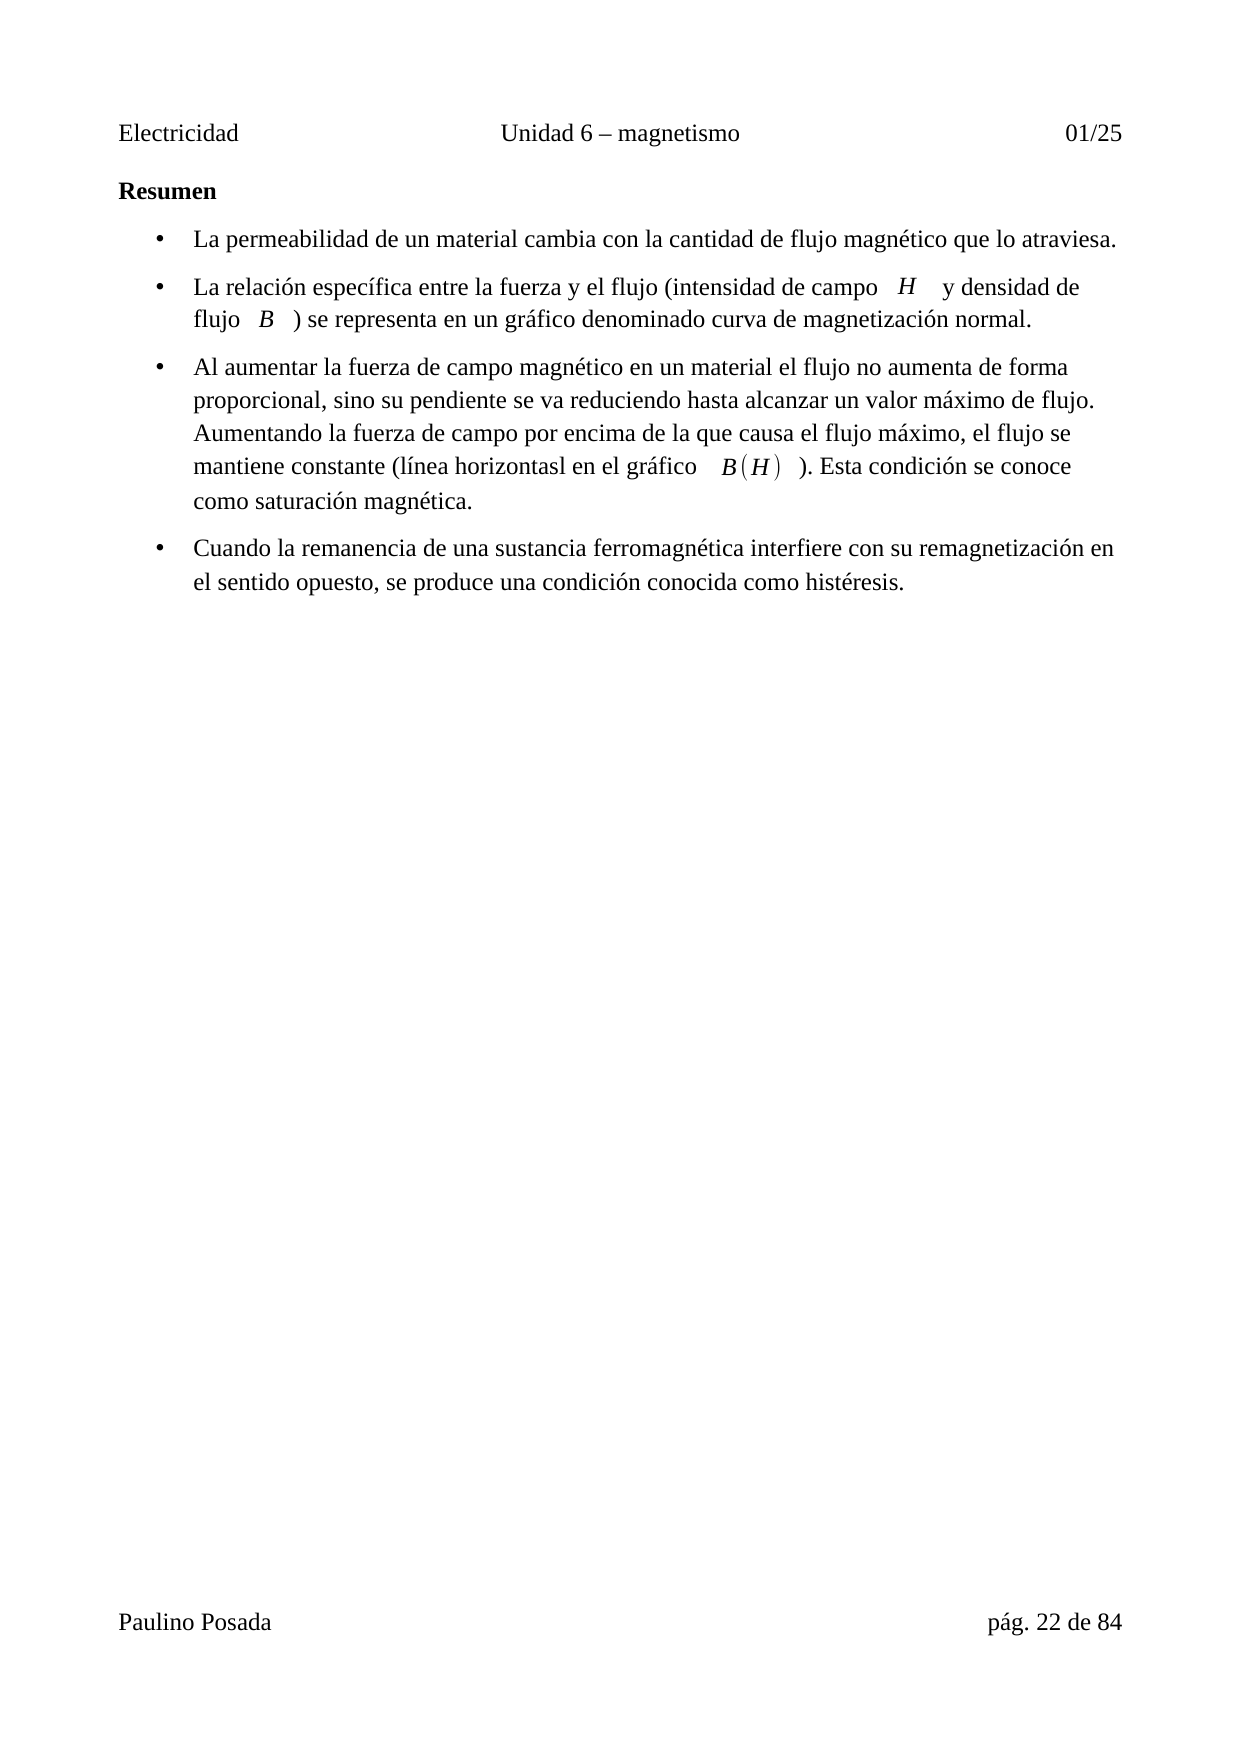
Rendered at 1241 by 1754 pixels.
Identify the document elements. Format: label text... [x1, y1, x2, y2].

list Al aumentar la fuerza de campo magnético en un material el flujo no aumenta de forma proporcional, sino su pendiente se va reduciendo hasta alcanzar un valor máximo de flujo. Aumentando la fuerza de campo por encima de la que causa el flujo máximo, el flujo se mantiene constante (línea horizontasl en el gráfico ). Esta condición se conoce como saturación magnética. [156, 352, 1122, 515]
list La relación específica entre la fuerza y el flujo (intensidad de campo y densidad de flujo) se representa en un gráfico denominado curva de magnetización normal. [156, 272, 1122, 333]
text Resumen [118, 176, 1122, 205]
list La permeabilidad de un material cambia con la cantidad de flujo magnético que lo atraviesa. [156, 224, 1122, 253]
list Cuando la remanencia de una sustancia ferromagnética interfiere con su remagnetización en el sentido opuesto, se produce una condición conocida como histéresis. [156, 533, 1122, 595]
